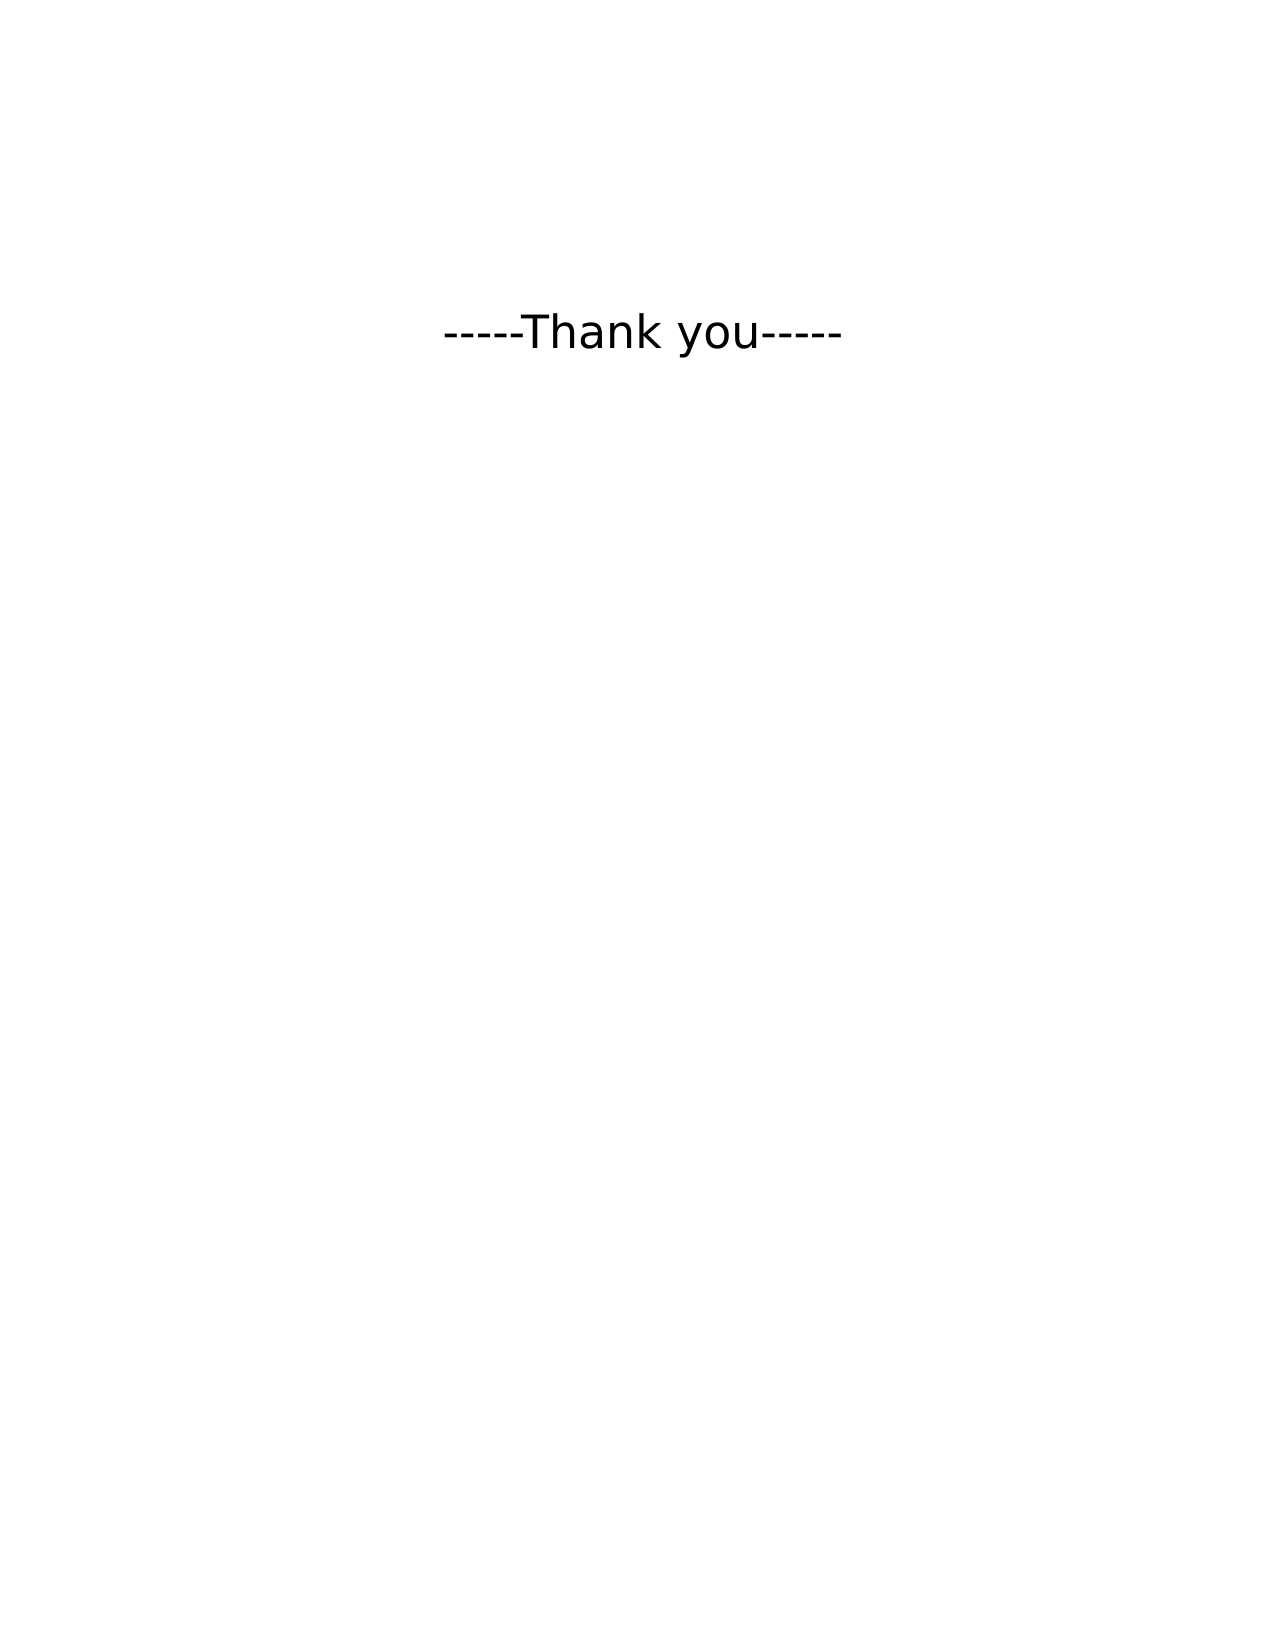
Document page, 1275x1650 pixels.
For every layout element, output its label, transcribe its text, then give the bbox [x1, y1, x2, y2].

text -----Thank you----- [150, 305, 1125, 359]
